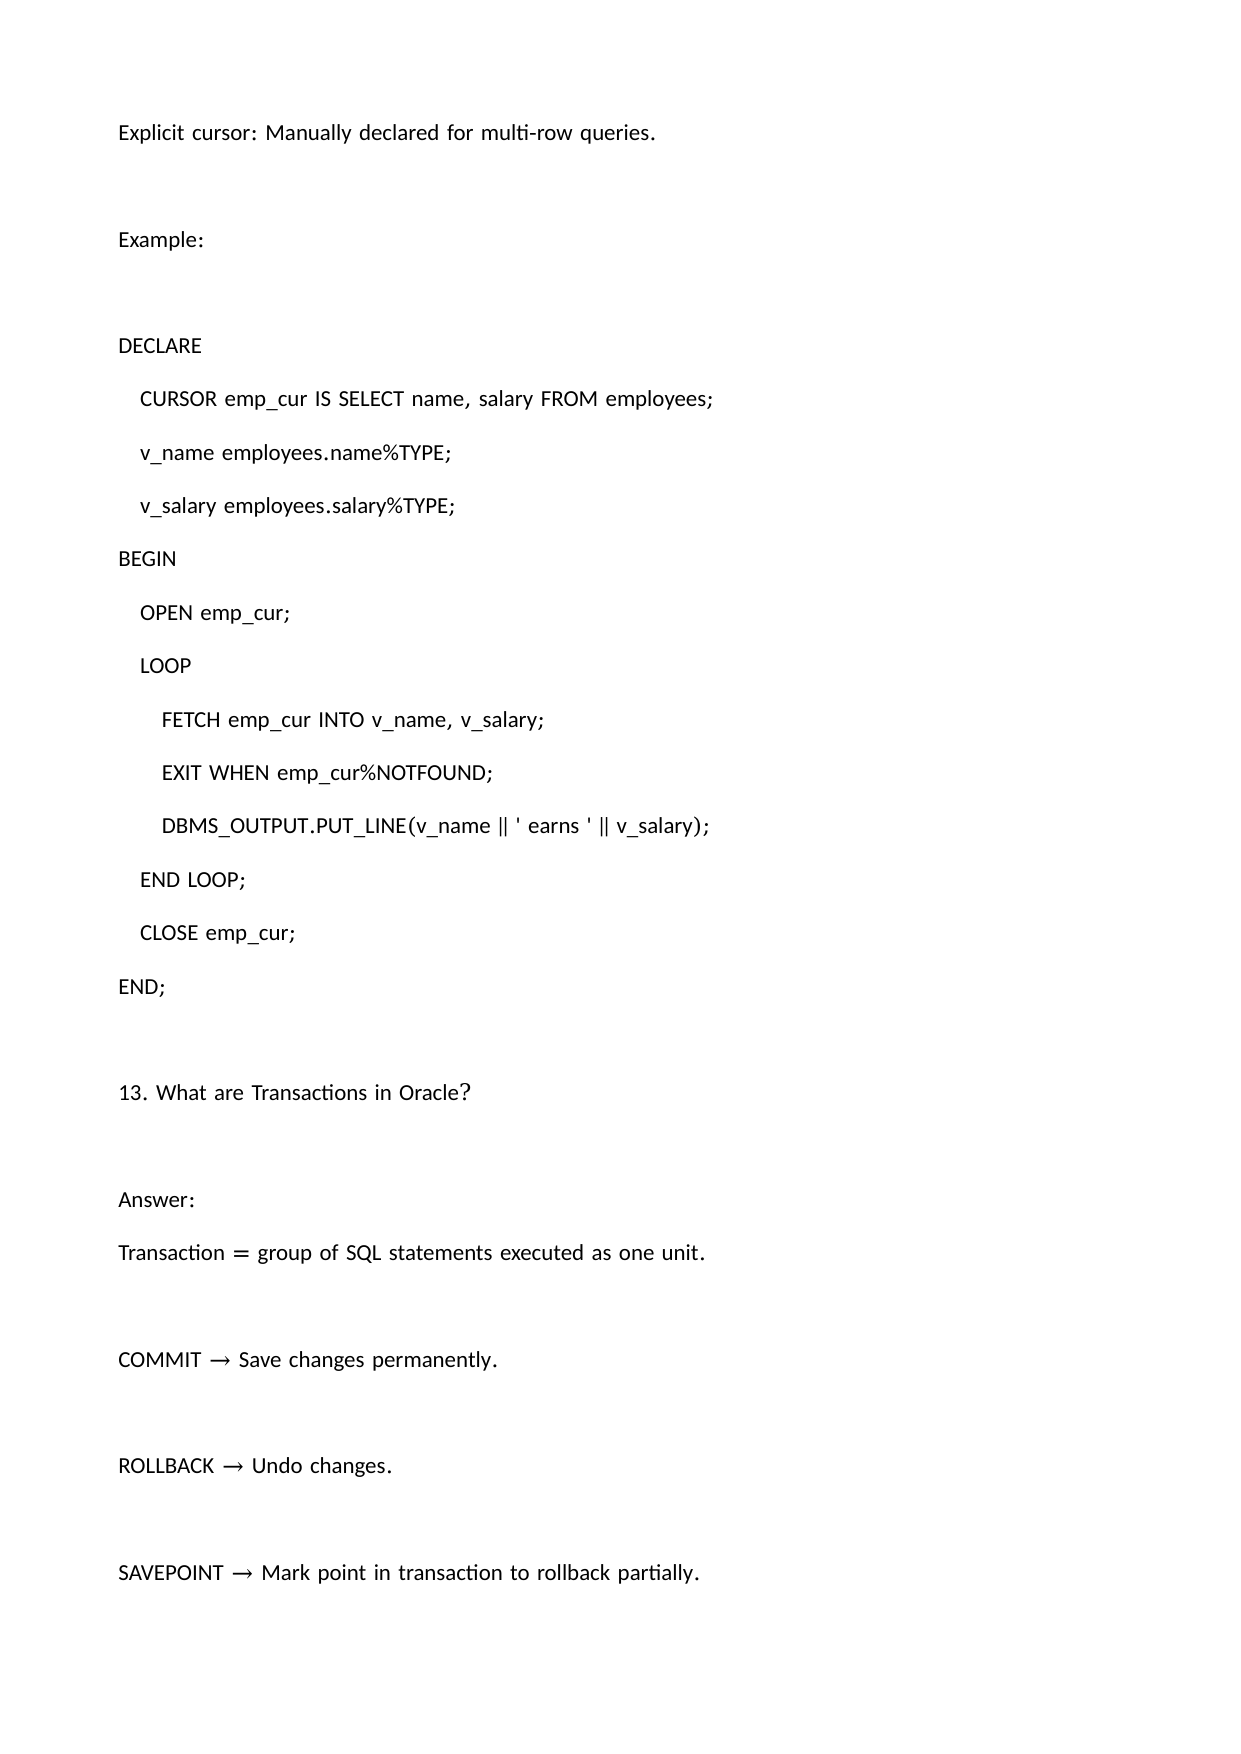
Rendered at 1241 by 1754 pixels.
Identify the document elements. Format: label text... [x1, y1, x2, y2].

text EXIT WHEN emp_cur%NOTFOUND; [118, 758, 1122, 786]
text Example: [118, 224, 1122, 253]
text FETCH emp_cur INTO v_name, v_salary; [118, 704, 1122, 733]
text Explicit cursor: Manually declared for multi-row queries. [118, 118, 1122, 147]
text CURSOR emp_cur IS SELECT name, salary FROM employees; [118, 384, 1122, 412]
text CLOSE emp_cur; [118, 918, 1122, 946]
text LOOP [118, 651, 1122, 679]
text 13. What are Transactions in Oracle? [118, 1078, 1122, 1106]
text BEGIN [118, 544, 1122, 572]
text DBMS_OUTPUT.PUT_LINE(v_name || ' earns ' || v_salary); [118, 811, 1122, 839]
text COMMIT → Save changes permanently. [118, 1344, 1122, 1373]
text v_name employees.name%TYPE; [118, 437, 1122, 466]
text END; [118, 971, 1122, 1000]
text v_salary employees.salary%TYPE; [118, 491, 1122, 519]
text OPEN emp_cur; [118, 597, 1122, 626]
text END LOOP; [118, 864, 1122, 893]
text Answer: [118, 1184, 1122, 1213]
text SAVEPOINT → Mark point in transaction to rollback partially. [118, 1557, 1122, 1586]
text DECLARE [118, 331, 1122, 359]
text ROLLBACK → Undo changes. [118, 1451, 1122, 1479]
text Transaction = group of SQL statements executed as one unit. [118, 1238, 1122, 1266]
